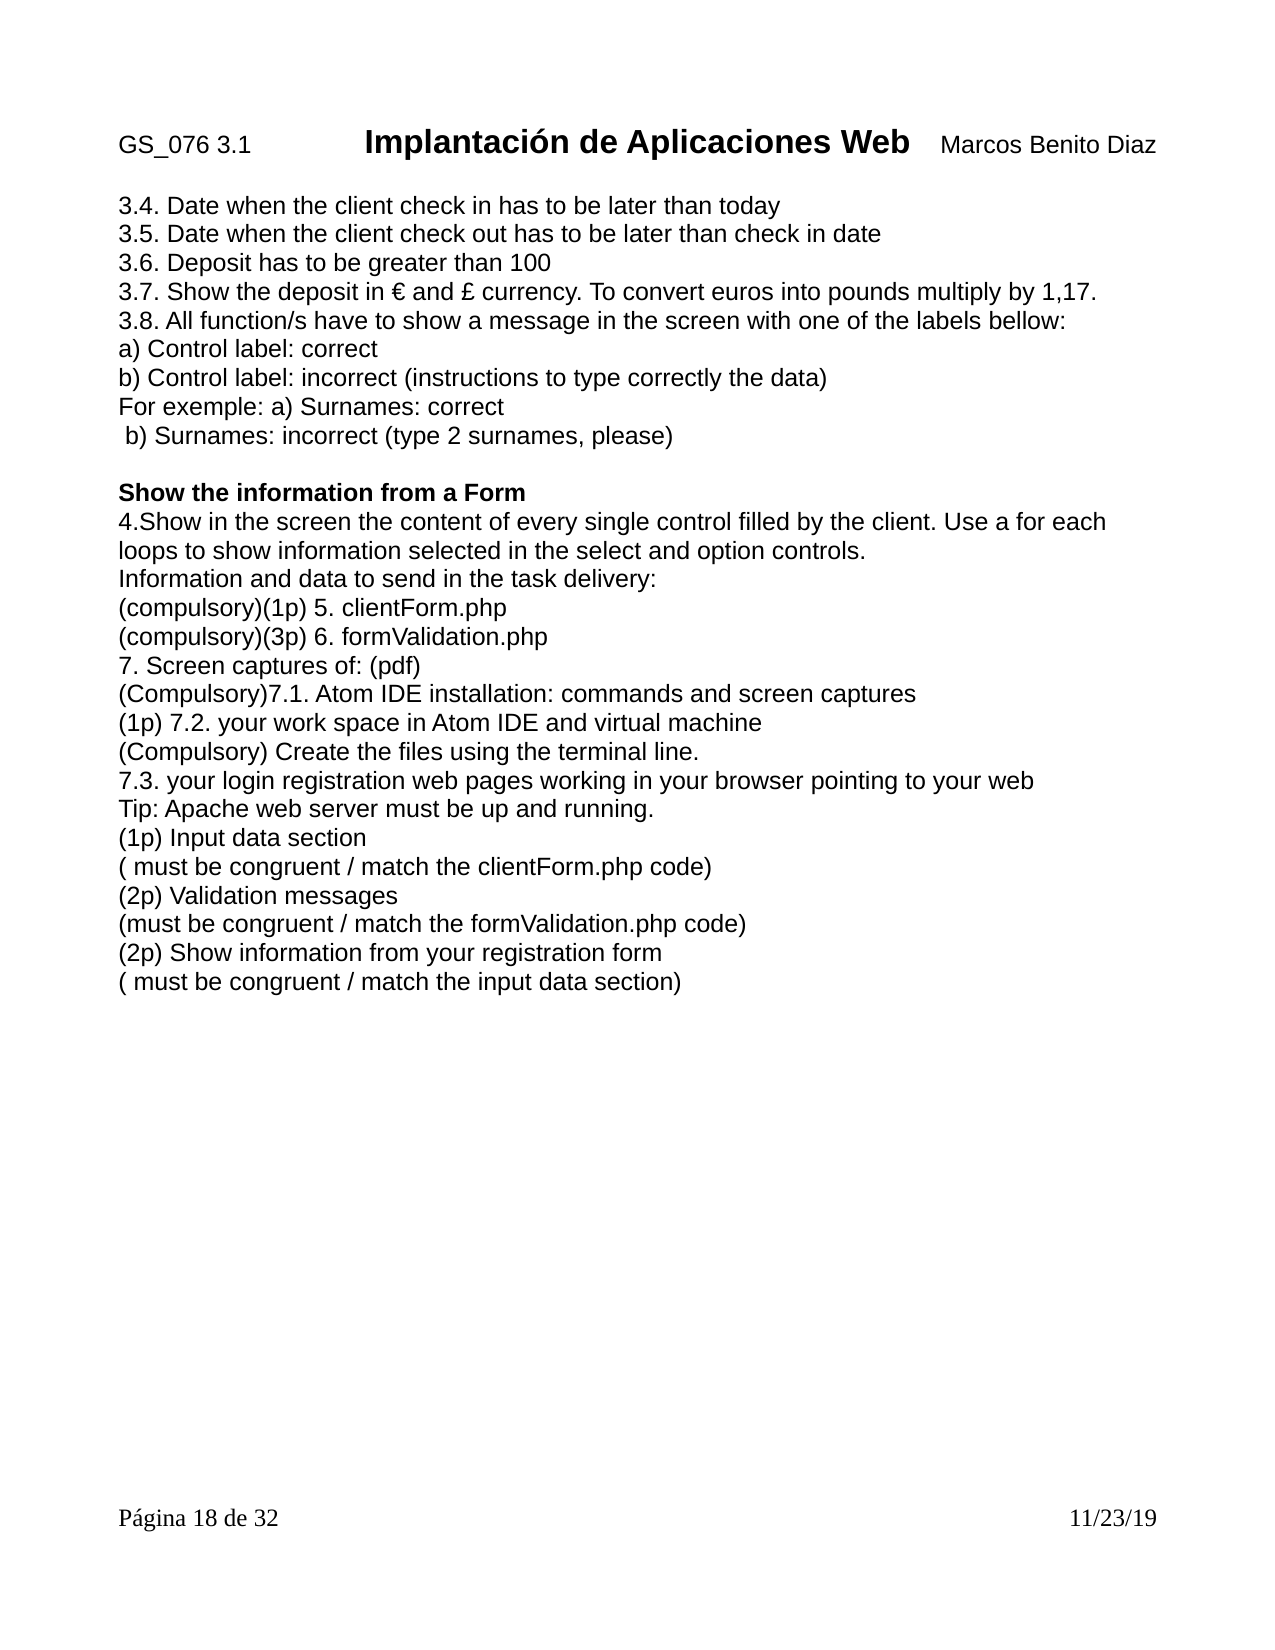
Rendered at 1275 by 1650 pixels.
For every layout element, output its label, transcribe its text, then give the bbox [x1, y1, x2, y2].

text (Compulsory) Create the files using the terminal line. [118, 737, 1157, 766]
text 3.8. All function/s have to show a message in the screen with one of the labels bellow: [118, 306, 1157, 334]
text 3.4. Date when the client check in has to be later than today [118, 191, 1157, 219]
text (1p) 7.2. your work space in Atom IDE and virtual machine [118, 708, 1157, 737]
text (1p) Input data section [118, 823, 1157, 852]
text 3.5. Date when the client check out has to be later than check in date [118, 219, 1157, 248]
text (compulsory)(3p) 6. formValidation.php [118, 622, 1157, 651]
text ( must be congruent / match the clientForm.php code) [118, 852, 1157, 881]
text Tip: Apache web server must be up and running. [118, 794, 1157, 823]
text (2p) Validation messages [118, 881, 1157, 909]
text ( must be congruent / match the input data section) [118, 967, 1157, 996]
text 7. Screen captures of: (pdf) [118, 651, 1157, 679]
text a) Control label: correct [118, 334, 1157, 363]
text For exemple: a) Surnames: correct [118, 392, 1157, 421]
text 3.7. Show the deposit in € and £ currency. To convert euros into pounds multiply by 1,17. [118, 277, 1157, 306]
text b) Control label: incorrect (instructions to type correctly the data) [118, 363, 1157, 392]
text (must be congruent / match the formValidation.php code) [118, 909, 1157, 938]
text b) Surnames: incorrect (type 2 surnames, please) [118, 421, 1157, 449]
text 3.6. Deposit has to be greater than 100 [118, 248, 1157, 277]
text (Compulsory)7.1. Atom IDE installation: commands and screen captures [118, 679, 1157, 708]
text (compulsory)(1p) 5. clientForm.php [118, 593, 1157, 622]
text 7.3. your login registration web pages working in your browser pointing to your web [118, 766, 1157, 794]
text loops to show information selected in the select and option controls. [118, 536, 1157, 564]
text Information and data to send in the task delivery: [118, 564, 1157, 593]
text 4.Show in the screen the content of every single control filled by the client. Use a for each [118, 507, 1157, 536]
text Show the information from a Form [118, 478, 1157, 507]
text (2p) Show information from your registration form [118, 938, 1157, 967]
